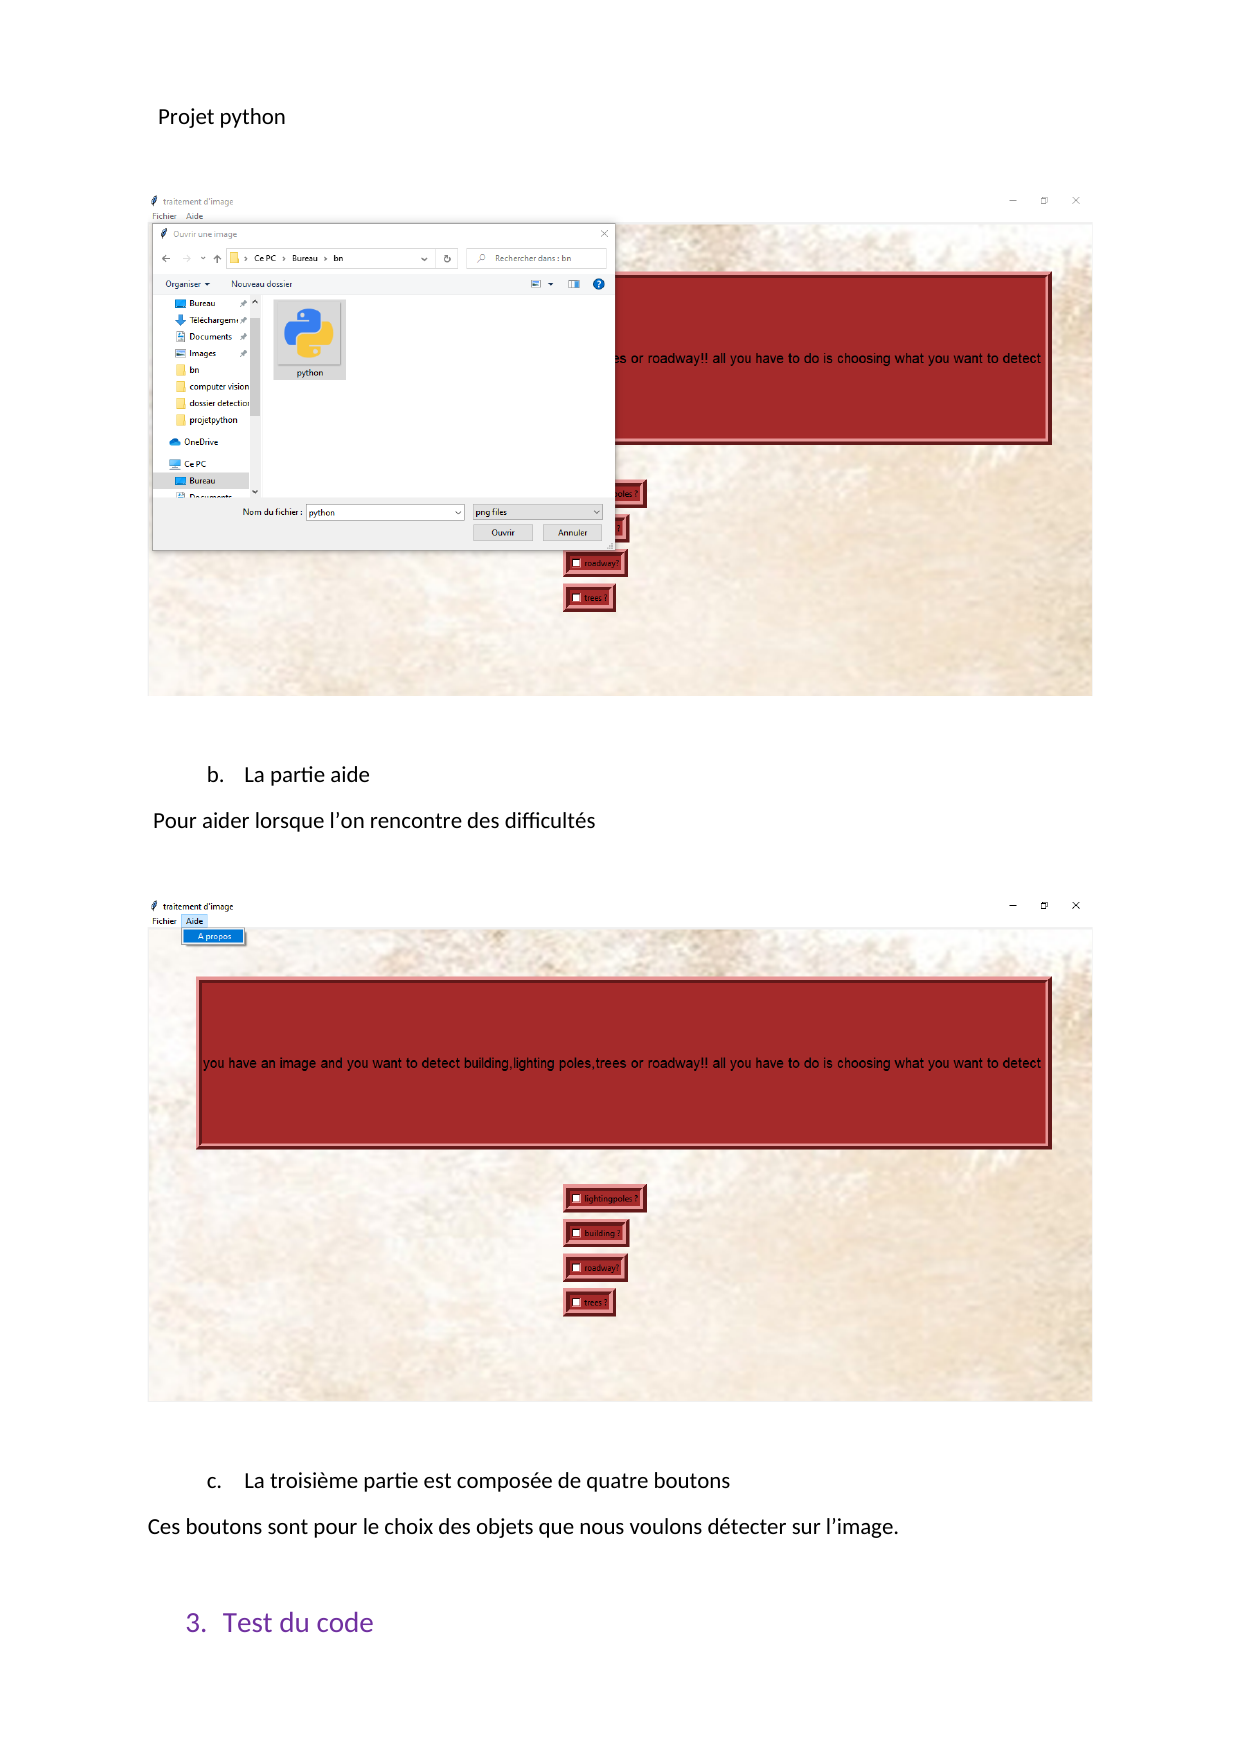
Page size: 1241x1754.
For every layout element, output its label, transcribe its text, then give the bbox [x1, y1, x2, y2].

text Pour aider lorsque l’on rencontre des difficultés [148, 806, 1093, 834]
list La troisième partie est composée de quatre boutons [207, 1466, 1093, 1494]
list Test du code [185, 1604, 1093, 1639]
list La partie aide [207, 760, 1093, 788]
text Ces boutons sont pour le choix des objets que nous voulons détecter sur l’image. [148, 1512, 1093, 1540]
